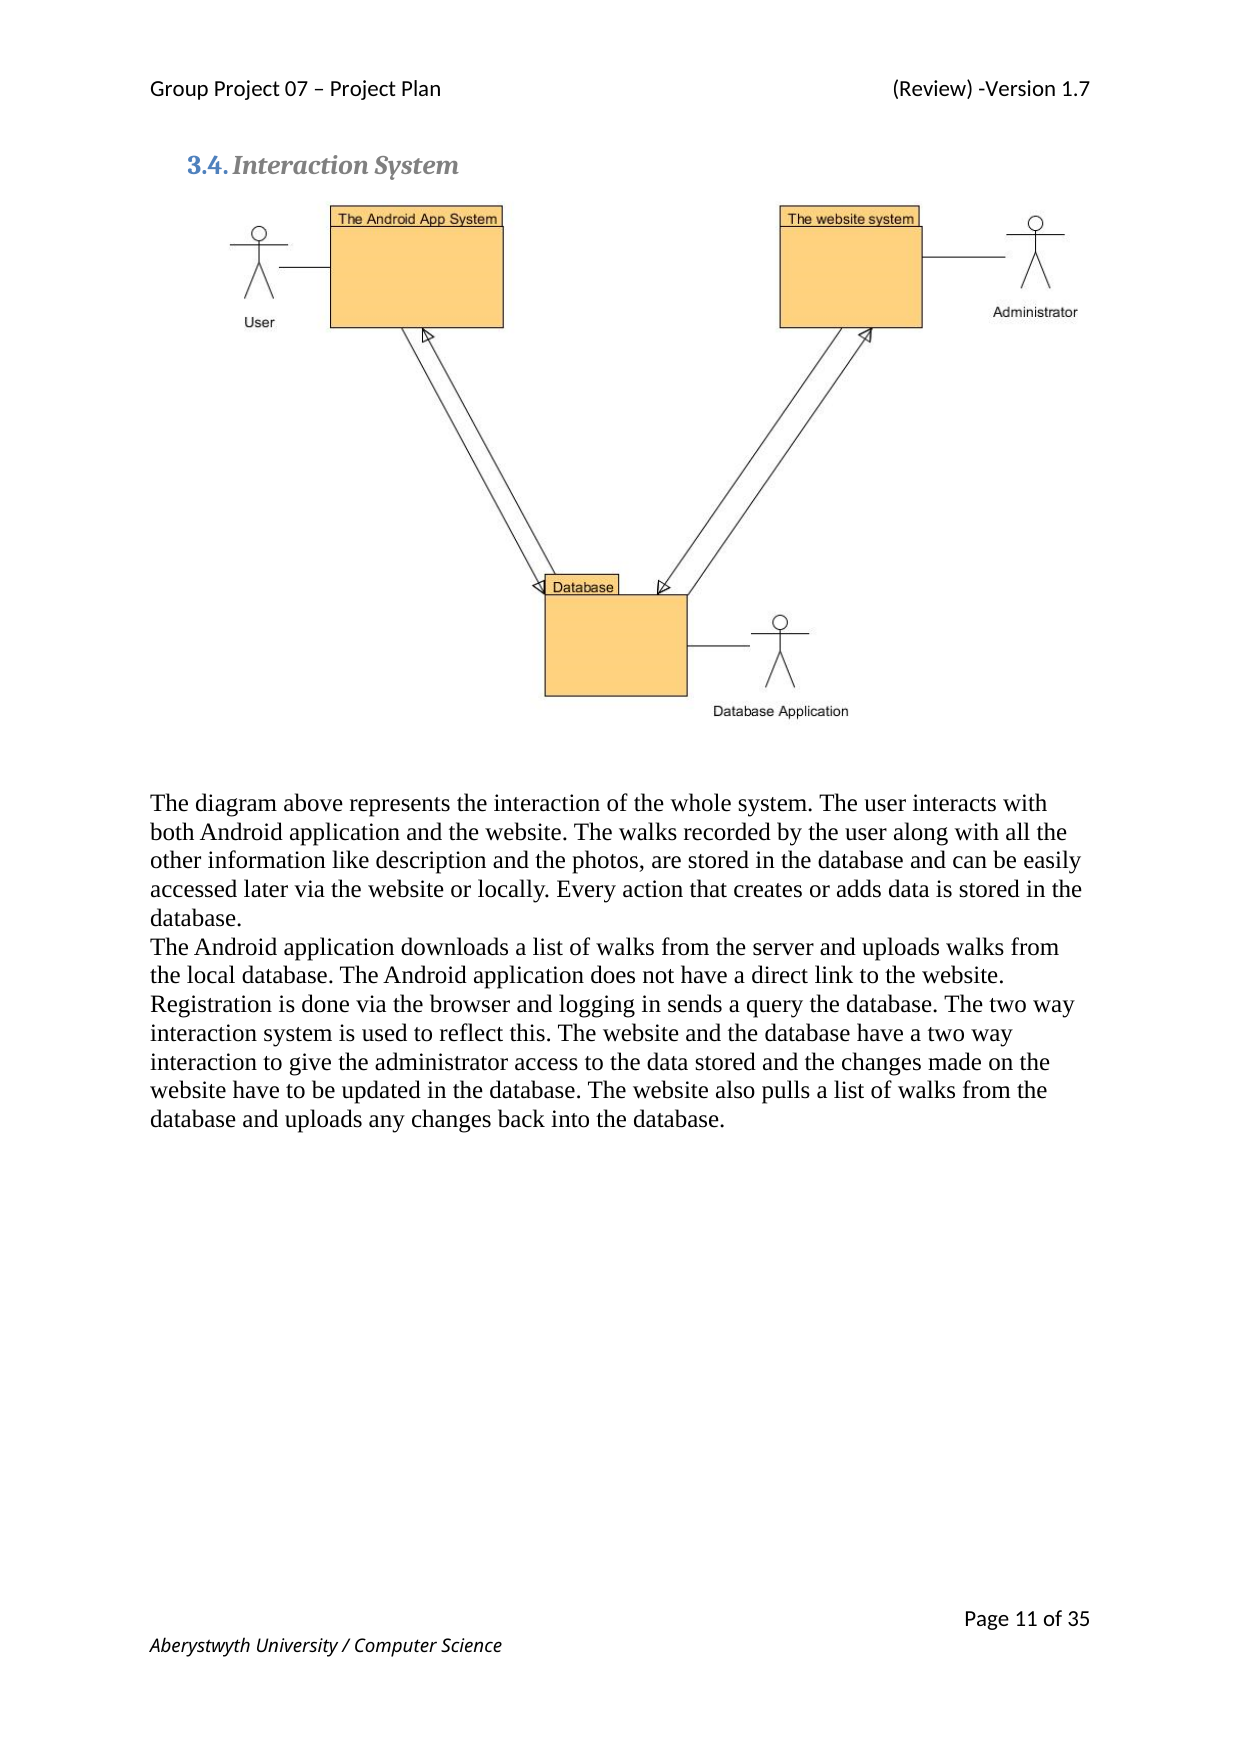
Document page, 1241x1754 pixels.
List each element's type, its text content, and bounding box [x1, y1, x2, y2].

text The Android application downloads a list of walks from the server and uploads walks from the local database. The Android application does not have a direct link to the website. Registration is done via the browser and logging in sends a query the database. The two way interaction system is used to reflect this. The website and the database have a two way interaction to give the administrator access to the data stored and the changes made on the website have to be updated in the database. The website also pulls a list of walks from the database and uploads any changes back into the database. [150, 932, 1090, 1133]
text The diagram above represents the interaction of the whole system. The user interacts with both Android application and the website. The walks recorded by the user along with all the other information like description and the photos, are stored in the database and can be easily accessed later via the website or locally. Every action that creates or adds data is stored in the database. [150, 788, 1090, 932]
subtitle Interaction System [187, 150, 1090, 181]
